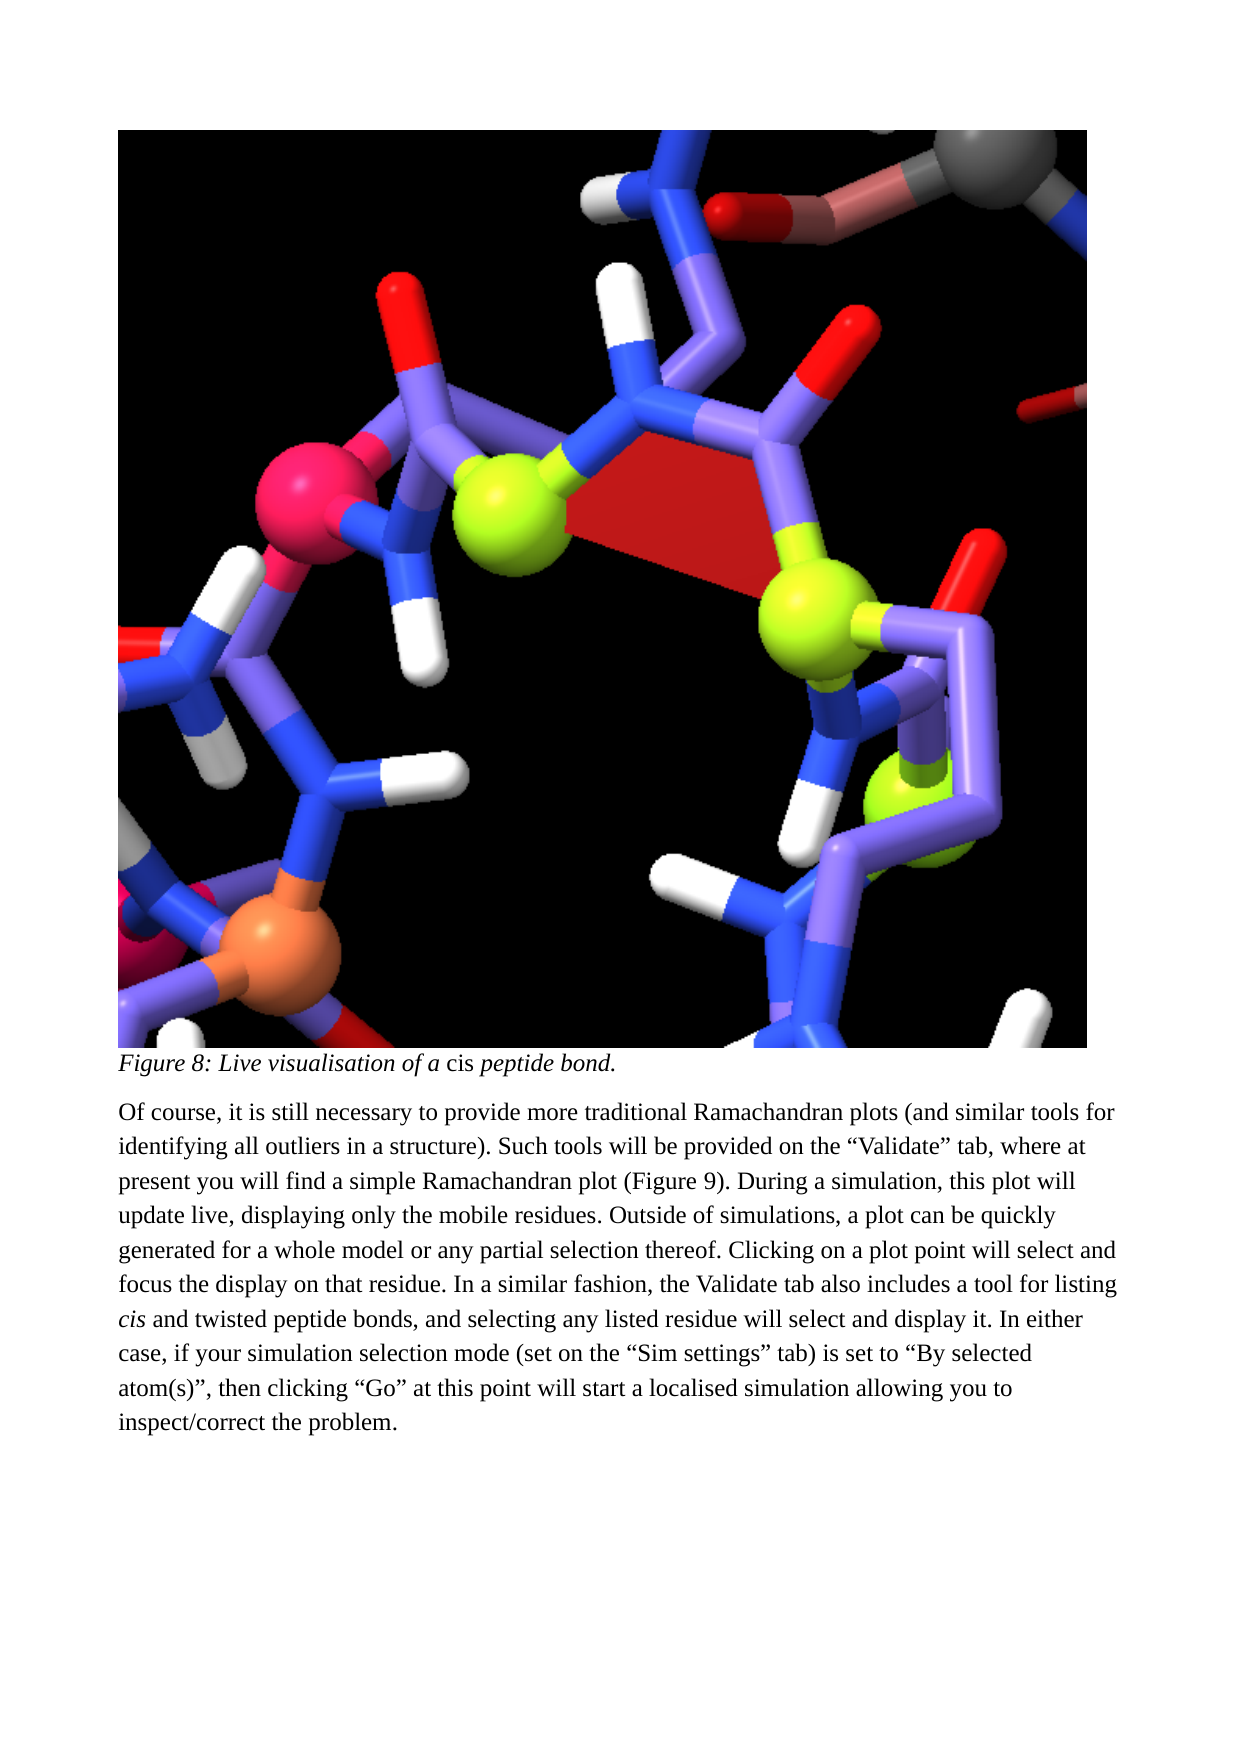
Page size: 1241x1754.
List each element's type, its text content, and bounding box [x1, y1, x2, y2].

text Of course, it is still necessary to provide more traditional Ramachandran plots (and similar tools for identifying all outliers in a structure). Such tools will be provided on the “Validate” tab, where at present you will find a simple Ramachandran plot (Figure 9). During a simulation, this plot will update live, displaying only the mobile residues. Outside of simulations, a plot can be quickly generated for a whole model or any partial selection thereof. Clicking on a plot point will select and focus the display on that residue. In a similar fashion, the Validate tab also includes a tool for listing cis and twisted peptide bonds, and selecting any listed residue will select and display it. In either case, if your simulation selection mode (set on the “Sim settings” tab) is set to “By selected atom(s)”, then clicking “Go” at this point will start a localised simulation allowing you to inspect/correct the problem. [118, 1097, 1122, 1436]
text Figure 8: Live visualisation of a cis peptide bond. [118, 1048, 1087, 1077]
picture [118, 130, 1087, 1048]
